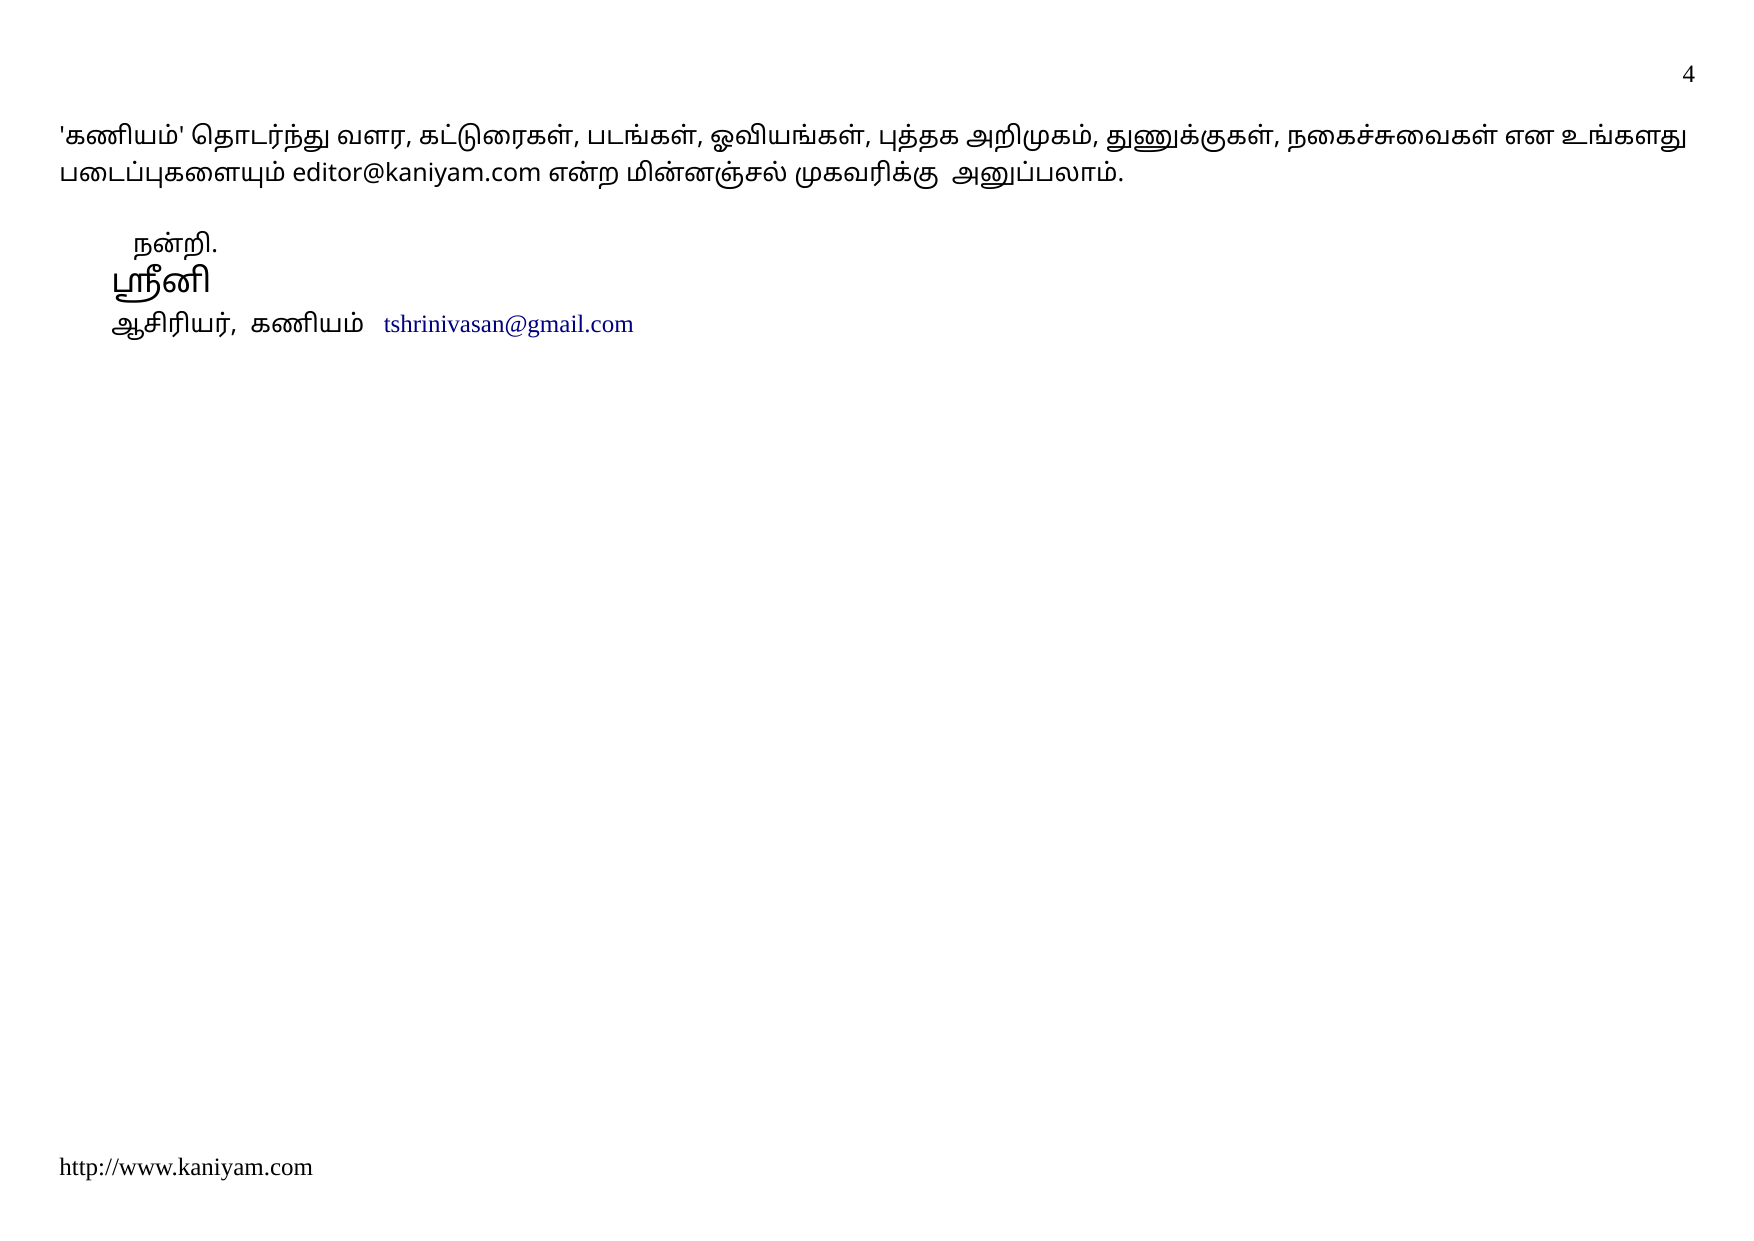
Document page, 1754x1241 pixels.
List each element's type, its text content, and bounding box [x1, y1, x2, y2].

text ஸ்ரீனி [59, 262, 1695, 306]
text நன்றி. [59, 225, 1695, 262]
text ஆசிரியர், கணியம் tshrinivasan@gmail.com [59, 306, 1695, 343]
text 'கணியம்' தொடர்ந்து வளர, கட்டுரைகள், படங்கள், ஓவியங்கள், புத்தக அறிமுகம், துணுக்குகள், நகைச்சுவைகள் என உங்களது படைப்புகளையும் editor@kaniyam.com என்ற மின்னஞ்சல் முகவரிக்கு அனுப்பலாம். [59, 117, 1695, 191]
